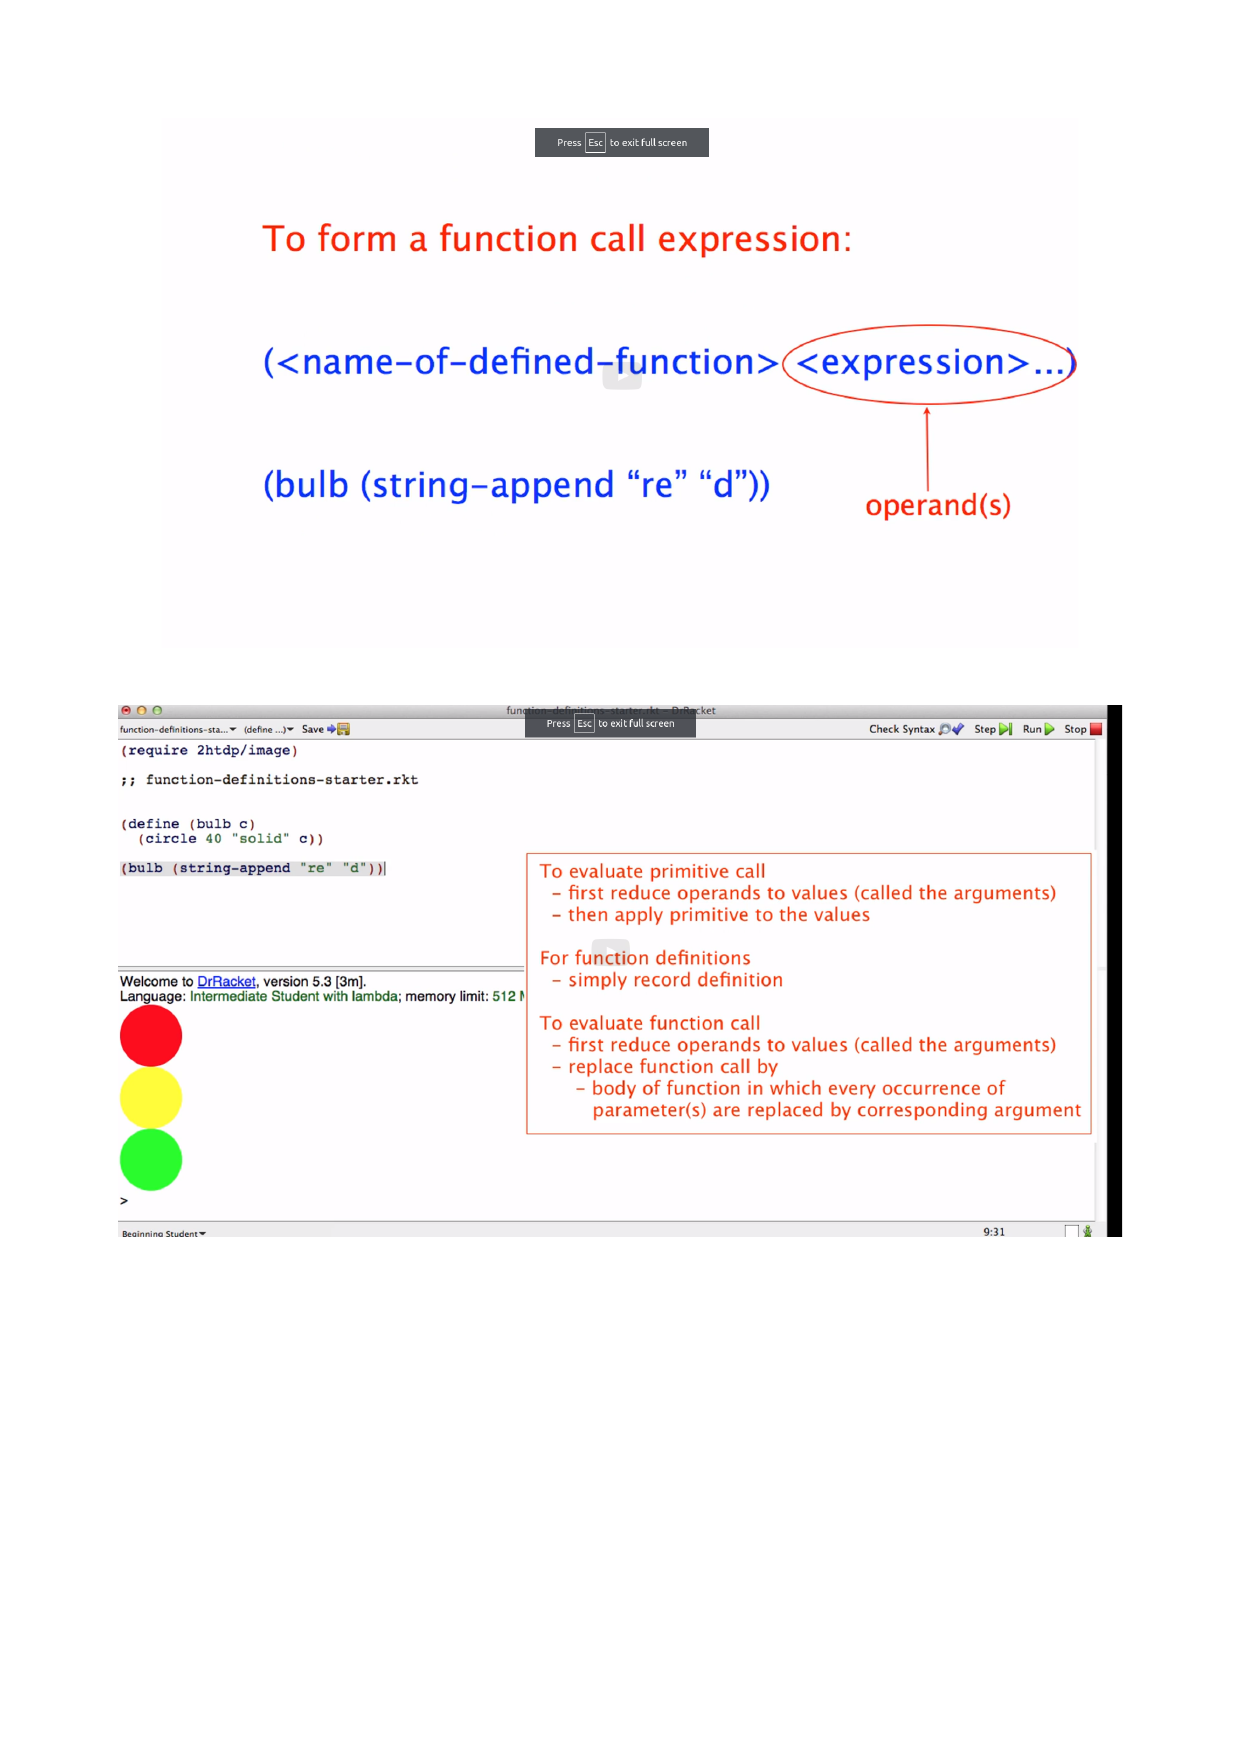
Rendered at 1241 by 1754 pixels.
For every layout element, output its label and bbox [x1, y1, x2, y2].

picture [118, 705, 1123, 1237]
picture [161, 118, 1079, 648]
